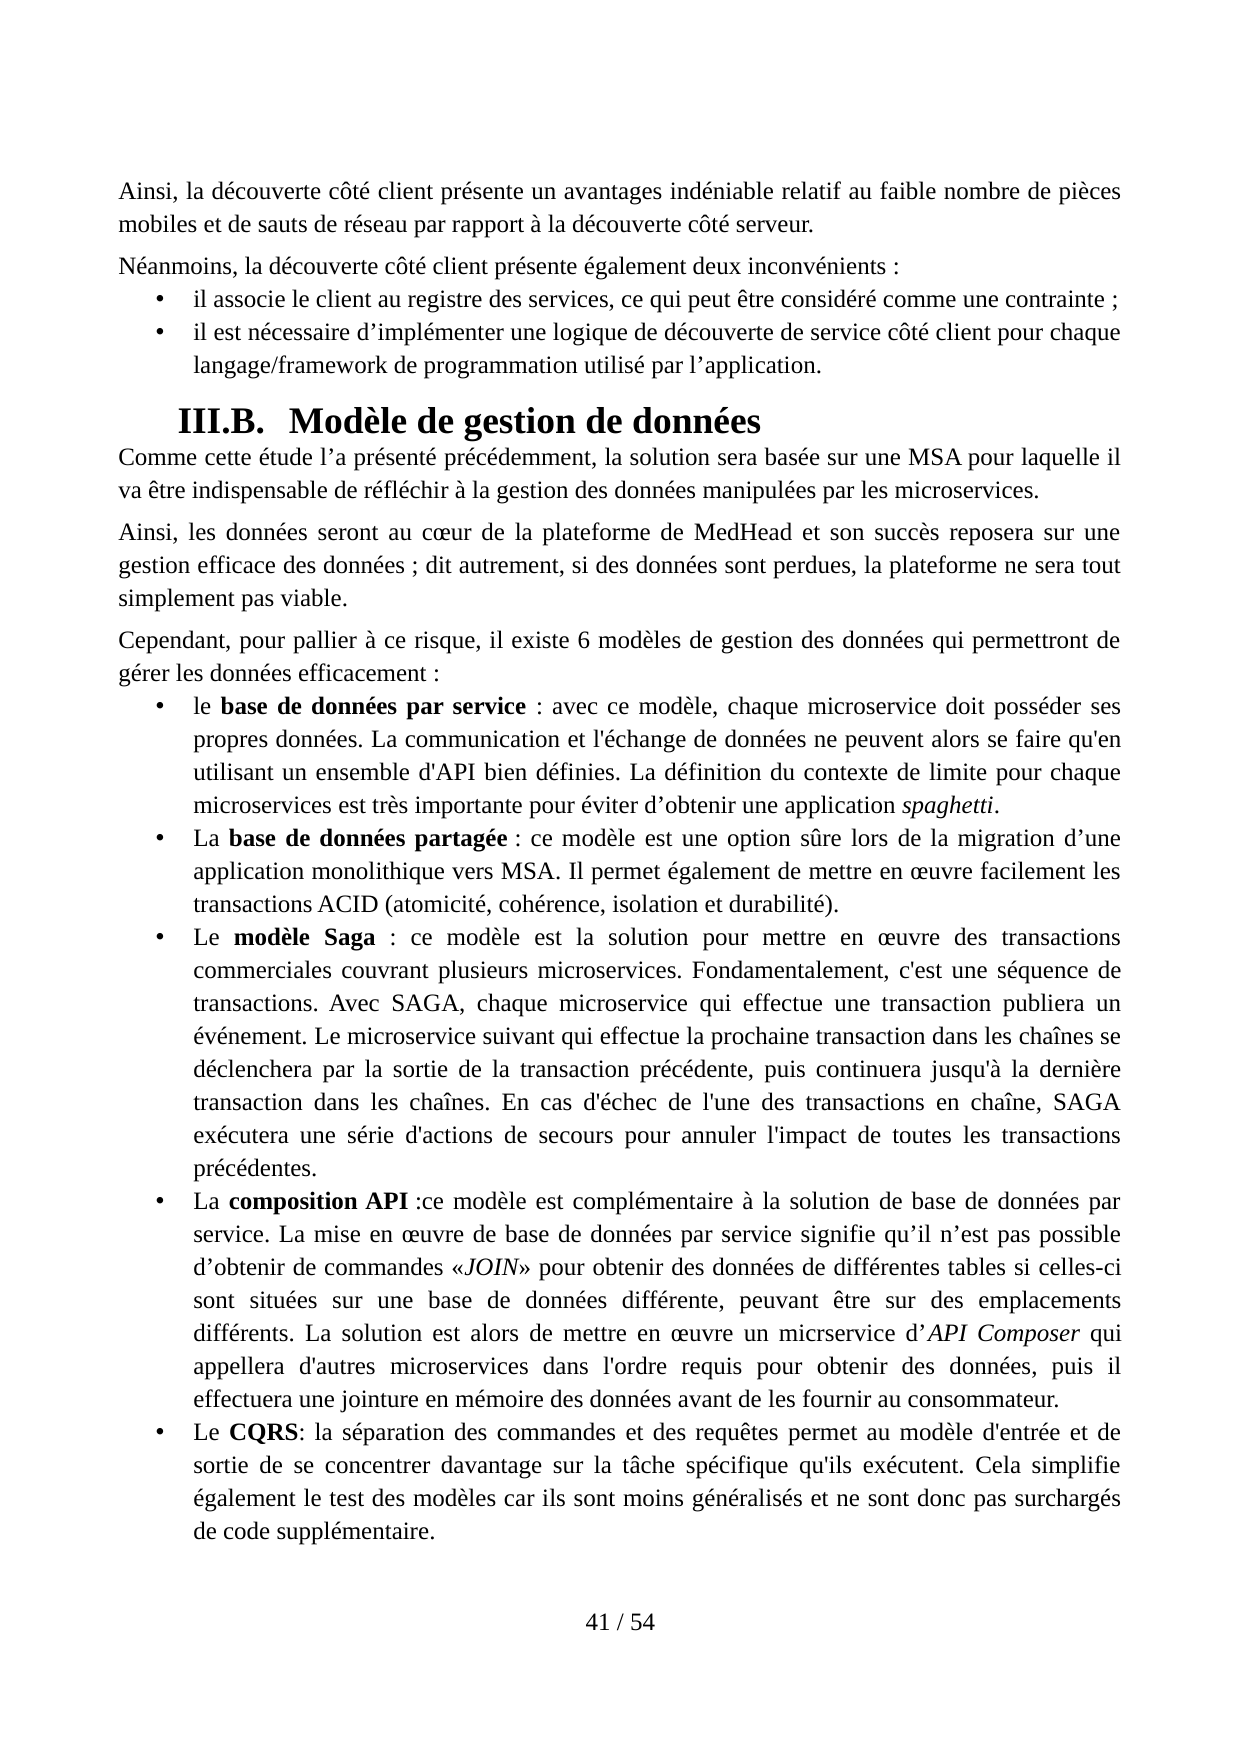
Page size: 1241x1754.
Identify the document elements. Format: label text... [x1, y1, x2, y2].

text Néanmoins, la découverte côté client présente également deux inconvénients : [118, 251, 1122, 280]
list il est nécessaire d’implémenter une logique de découverte de service côté client pour chaque langage/framework de programmation utilisé par l’application. [156, 317, 1122, 379]
list Le modèle Saga : ce modèle est la solution pour mettre en œuvre des transactions commerciales couvrant plusieurs microservices. Fondamentalement, c'est une séquence de transactions. Avec SAGA, chaque microservice qui effectue une transaction publiera un événement. Le microservice suivant qui effectue la prochaine transaction dans les chaînes se déclenchera par la sortie de la transaction précédente, puis continuera jusqu'à la dernière transaction dans les chaînes. En cas d'échec de l'une des transactions en chaîne, SAGA exécutera une série d'actions de secours pour annuler l'impact de toutes les transactions précédentes. [156, 922, 1122, 1182]
list La composition API :ce modèle est complémentaire à la solution de base de données par service. La mise en œuvre de base de données par service signifie qu’il n’est pas possible d’obtenir de commandes «JOIN» pour obtenir des données de différentes tables si celles-ci sont situées sur une base de données différente, peuvant être sur des emplacements différents. La solution est alors de mettre en œuvre un micrservice d’API Composer qui appellera d'autres microservices dans l'ordre requis pour obtenir des données, puis il effectuera une jointure en mémoire des données avant de les fournir au consommateur. [156, 1186, 1122, 1413]
list Le CQRS: la séparation des commandes et des requêtes permet au modèle d'entrée et de sortie de se concentrer davantage sur la tâche spécifique qu'ils exécutent. Cela simplifie également le test des modèles car ils sont moins généralisés et ne sont donc pas surchargés de code supplémentaire. [156, 1417, 1122, 1545]
text Ainsi, la découverte côté client présente un avantages indéniable relatif au faible nombre de pièces mobiles et de sauts de réseau par rapport à la découverte côté serveur. [118, 176, 1122, 238]
text Comme cette étude l’a présenté précédemment, la solution sera basée sur une MSA pour laquelle il va être indispensable de réfléchir à la gestion des données manipulées par les microservices. [118, 442, 1122, 504]
text Cependant, pour pallier à ce risque, il existe 6 modèles de gestion des données qui permettront de gérer les données efficacement : [118, 625, 1122, 686]
subtitle Modèle de gestion de données [118, 398, 1122, 441]
text Ainsi, les données seront au cœur de la plateforme de MedHead et son succès reposera sur une gestion efficace des données ; dit autrement, si des données sont perdues, la plateforme ne sera tout simplement pas viable. [118, 517, 1122, 612]
list La base de données partagée : ce modèle est une option sûre lors de la migration d’une application monolithique vers MSA. Il permet également de mettre en œuvre facilement les transactions ACID (atomicité, cohérence, isolation et durabilité). [156, 823, 1122, 918]
list il associe le client au registre des services, ce qui peut être considéré comme une contrainte ; [156, 284, 1122, 313]
list le base de données par service : avec ce modèle, chaque microservice doit posséder ses propres données. La communication et l'échange de données ne peuvent alors se faire qu'en utilisant un ensemble d'API bien définies. La définition du contexte de limite pour chaque microservices est très importante pour éviter d’obtenir une application spaghetti. [156, 691, 1122, 818]
